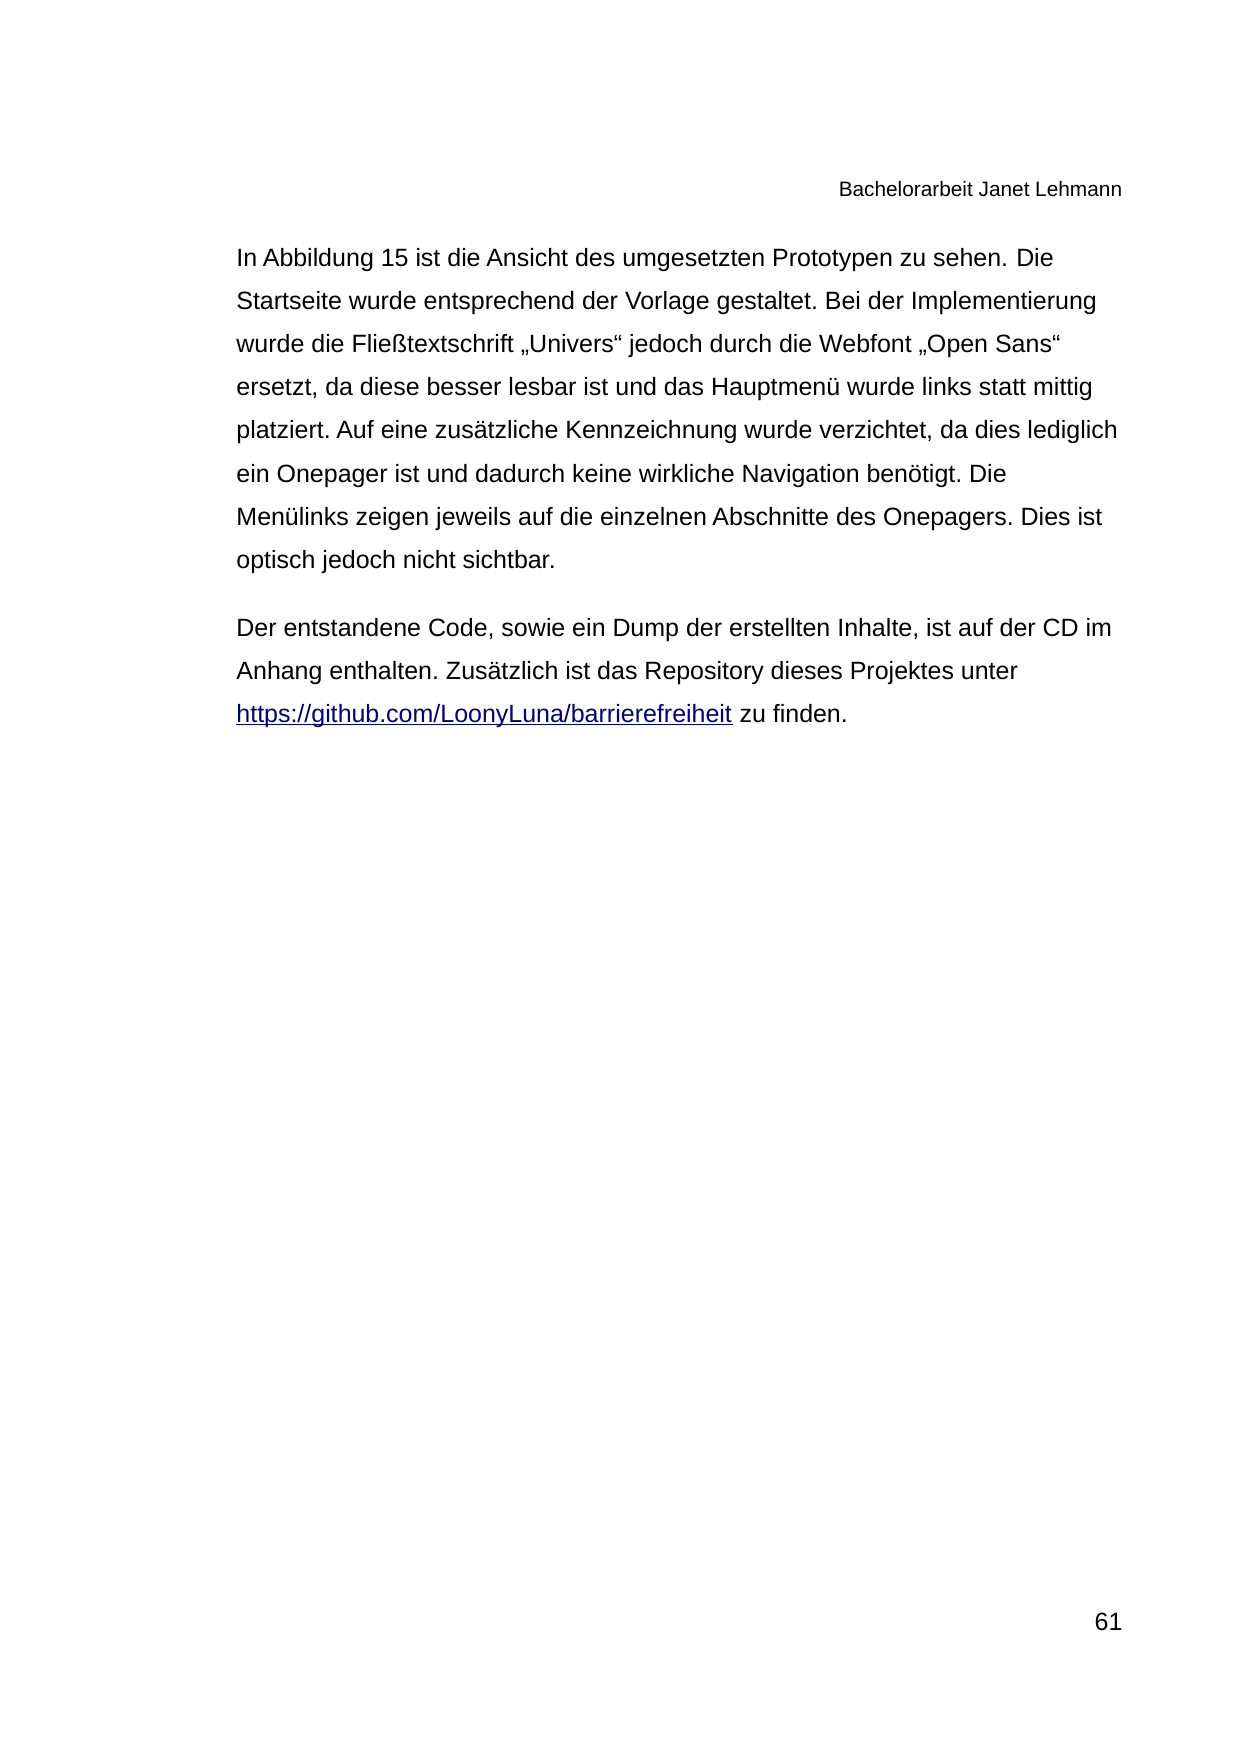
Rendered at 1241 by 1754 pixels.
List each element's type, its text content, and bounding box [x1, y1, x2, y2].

text Der entstandene Code, sowie ein Dump der erstellten Inhalte, ist auf der CD im Anhang enthalten. Zusätzlich ist das Repository dieses Projektes unter https://github.com/LoonyLuna/barrierefreiheit zu finden. [236, 613, 1122, 728]
text In Abbildung 15 ist die Ansicht des umgesetzten Prototypen zu sehen. Die Startseite wurde entsprechend der Vorlage gestaltet. Bei der Implementierung wurde die Fließtextschrift „Univers“ jedoch durch die Webfont „Open Sans“ ersetzt, da diese besser lesbar ist und das Hauptmenü wurde links statt mittig platziert. Auf eine zusätzliche Kennzeichnung wurde verzichtet, da dies lediglich ein Onepager ist und dadurch keine wirkliche Navigation benötigt. Die Menülinks zeigen jeweils auf die einzelnen Abschnitte des Onepagers. Dies ist optisch jedoch nicht sichtbar. [236, 243, 1122, 574]
